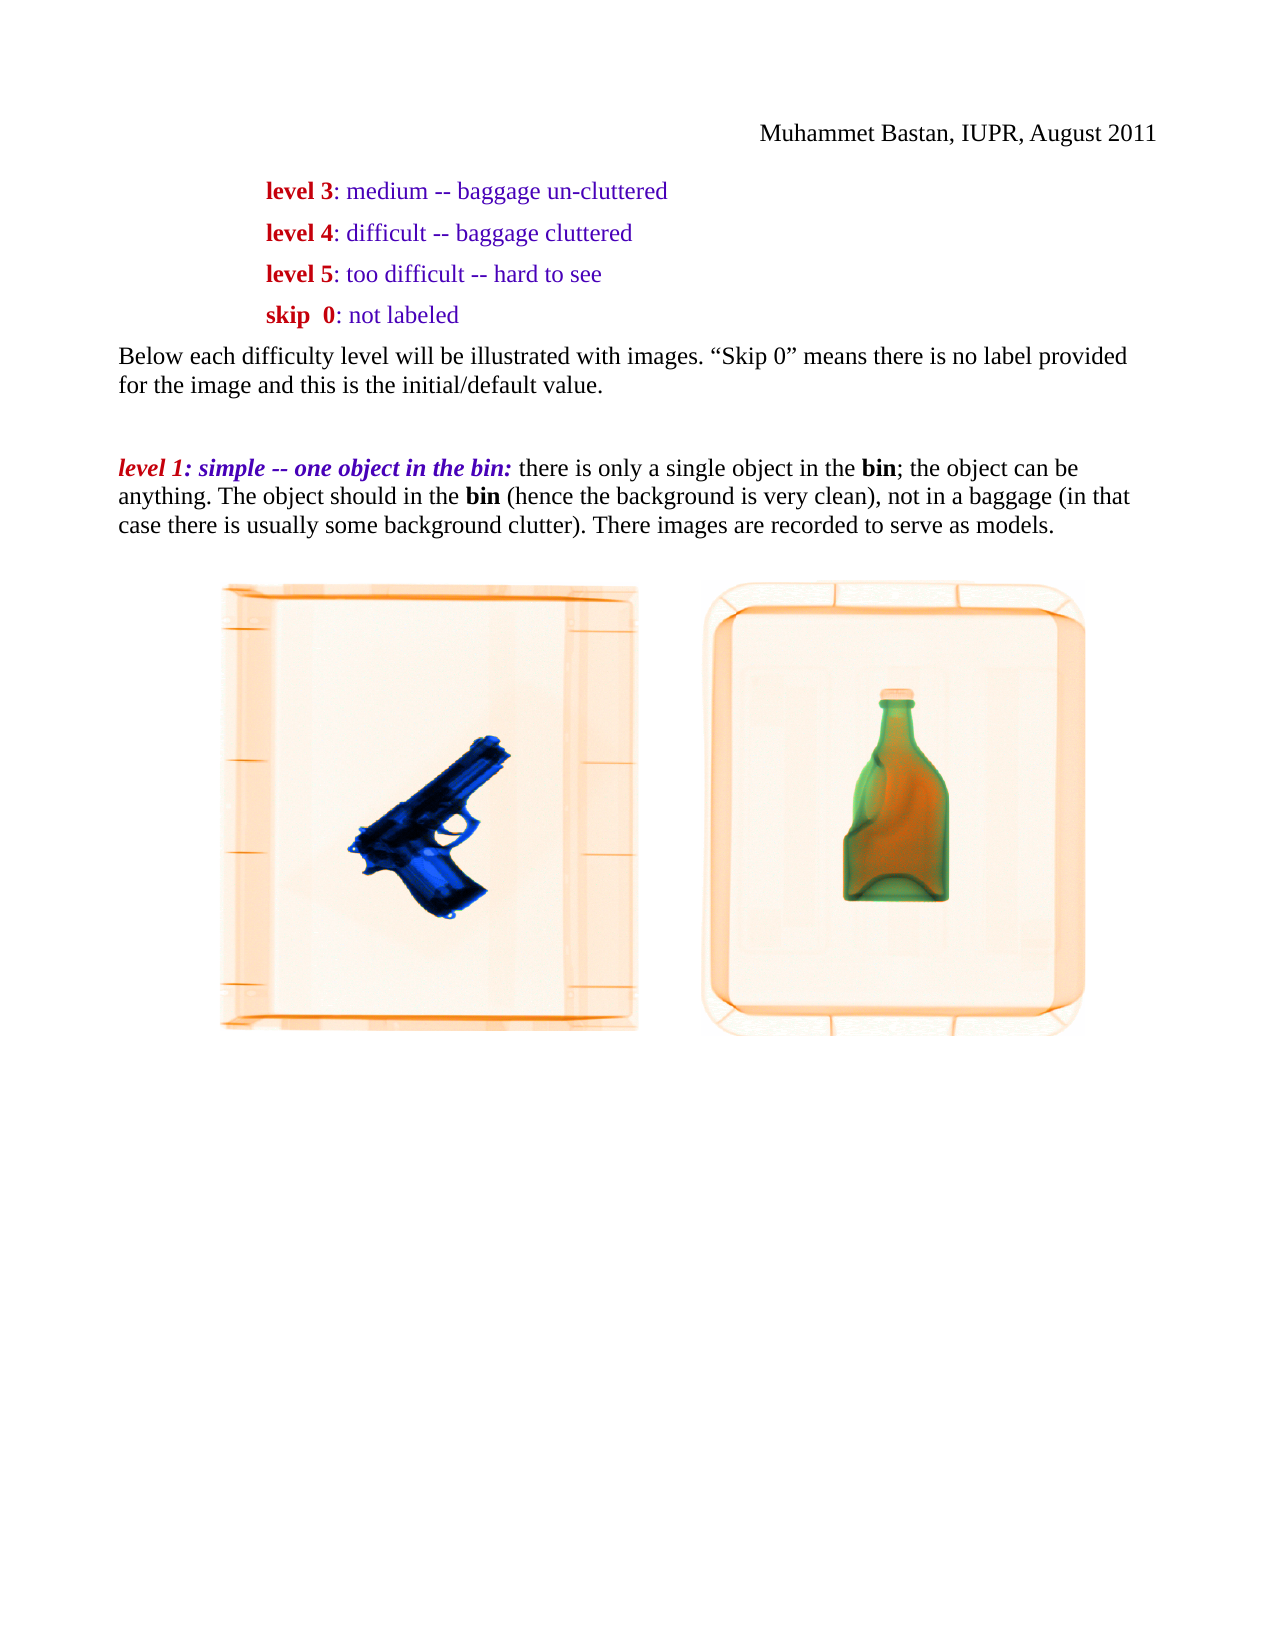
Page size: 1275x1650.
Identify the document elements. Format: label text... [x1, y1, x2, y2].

text level 5: too difficult -- hard to see [266, 259, 1157, 288]
text skip 0: not labeled [266, 300, 1157, 329]
picture [219, 582, 639, 1031]
text level 1: simple -- one object in the bin: there is only a single object in the bin; the object can be anything. The object should in the bin (hence the background is very clean), not in a baggage (in that case there is usually some background clutter). There images are recorded to serve as models. [118, 453, 1157, 539]
picture [701, 580, 1086, 1036]
text level 4: difficult -- baggage cluttered [266, 218, 1157, 246]
text Below each difficulty level will be illustrated with images. “Skip 0” means there is no label provided for the image and this is the initial/default value. [118, 341, 1157, 399]
text level 3: medium -- baggage un-cluttered [266, 176, 1157, 205]
